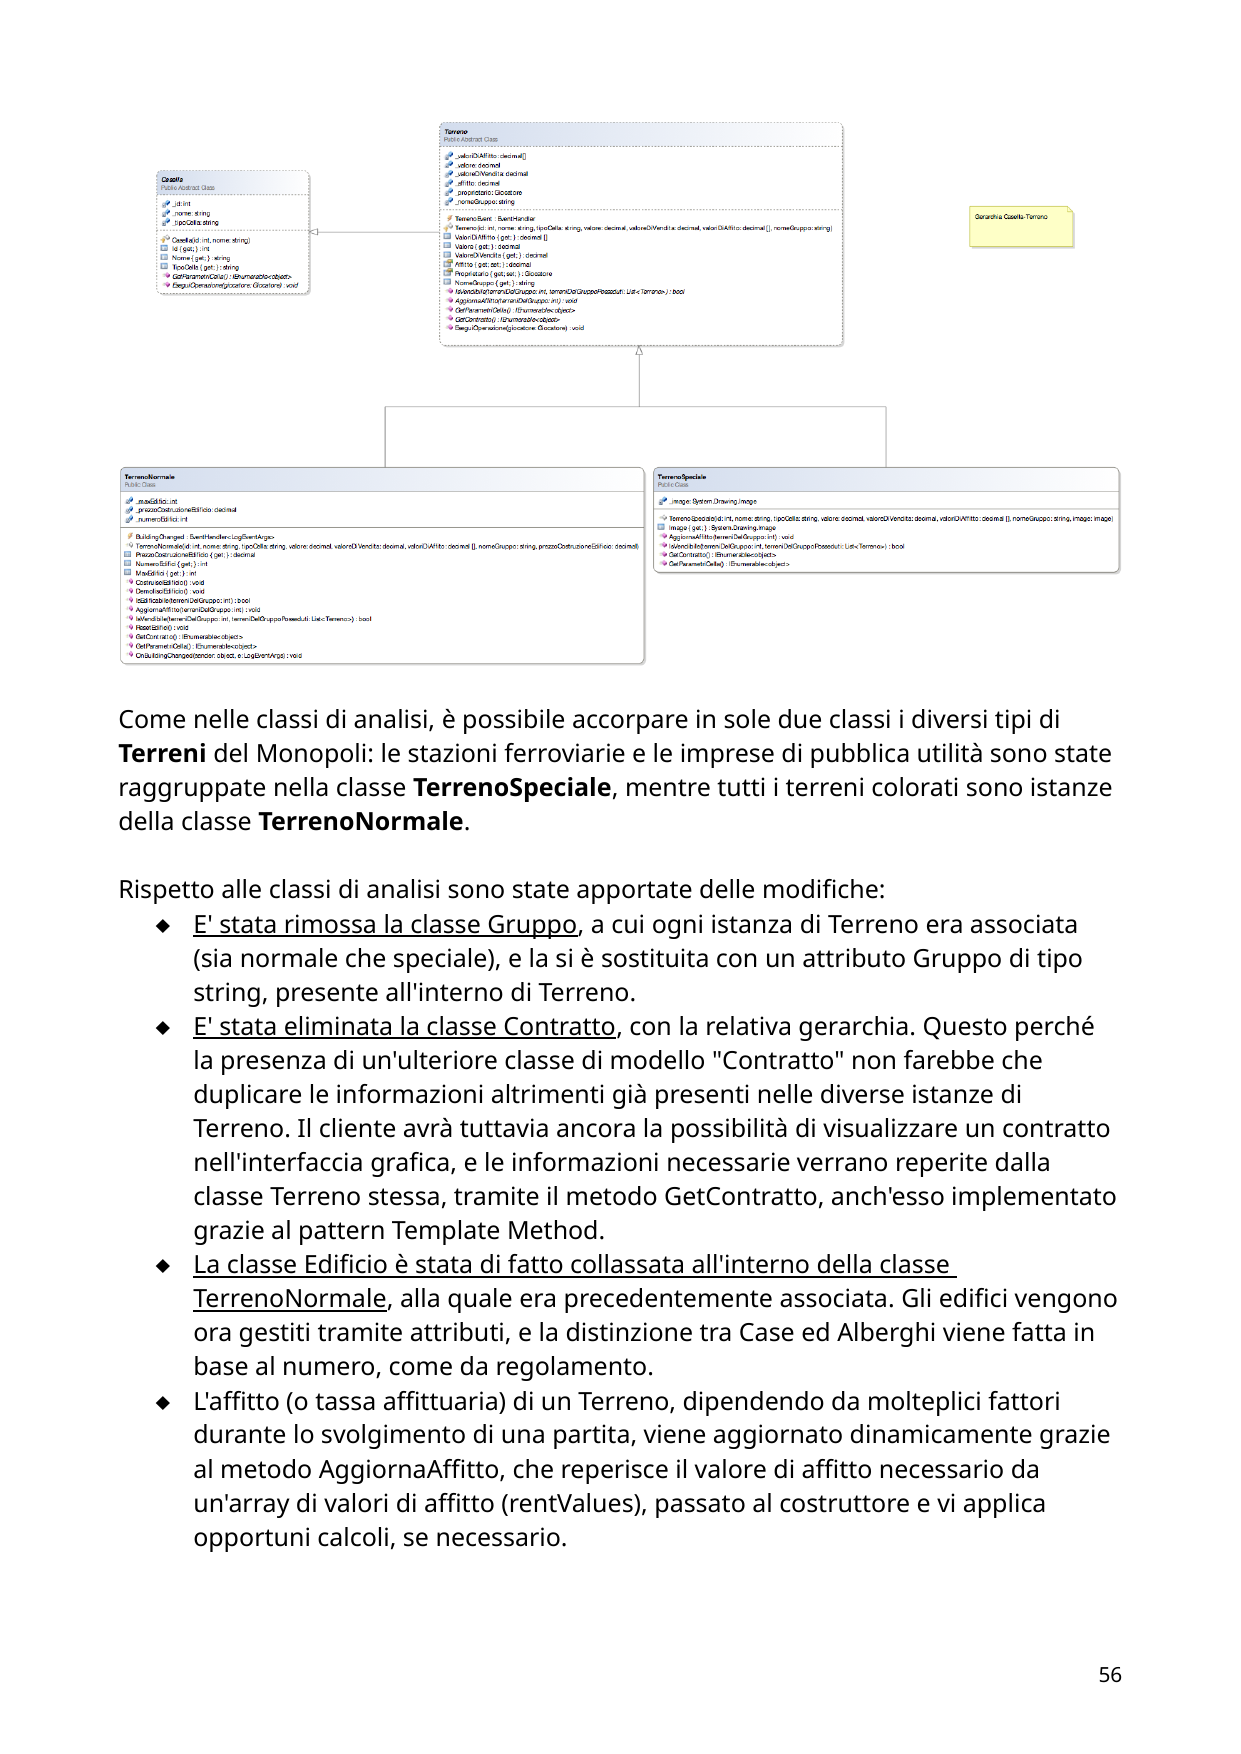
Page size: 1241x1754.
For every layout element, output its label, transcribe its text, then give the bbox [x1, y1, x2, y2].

list La classe Edificio è stata di fatto collassata all'interno della classe TerrenoNormale, alla quale era precedentemente associata. Gli edifici vengono ora gestiti tramite attributi, e la distinzione tra Case ed Alberghi viene fatta in base al numero, come da regolamento. [156, 1247, 1122, 1383]
picture [118, 118, 1122, 668]
list L'affitto (o tassa affittuaria) di un Terreno, dipendendo da molteplici fattori durante lo svolgimento di una partita, viene aggiornato dinamicamente grazie al metodo AggiornaAffitto, che reperisce il valore di affitto necessario da un'array di valori di affitto (rentValues), passato al costruttore e vi applica opportuni calcoli, se necessario. [156, 1383, 1122, 1553]
list E' stata rimossa la classe Gruppo, a cui ogni istanza di Terreno era associata (sia normale che speciale), e la si è sostituita con un attributo Gruppo di tipo string, presente all'interno di Terreno. [156, 906, 1122, 1008]
text Come nelle classi di analisi, è possibile accorpare in sole due classi i diversi tipi di Terreni del Monopoli: le stazioni ferroviarie e le imprese di pubblica utilità sono state raggruppate nella classe TerrenoSpeciale, mentre tutti i terreni colorati sono istanze della classe TerrenoNormale. [118, 702, 1122, 838]
text Rispetto alle classi di analisi sono state apportate delle modifiche: [118, 872, 1122, 906]
list E' stata eliminata la classe Contratto, con la relativa gerarchia. Questo perché la presenza di un'ulteriore classe di modello "Contratto" non farebbe che duplicare le informazioni altrimenti già presenti nelle diverse istanze di Terreno. Il cliente avrà tuttavia ancora la possibilità di visualizzare un contratto nell'interfaccia grafica, e le informazioni necessarie verrano reperite dalla classe Terreno stessa, tramite il metodo GetContratto, anch'esso implementato grazie al pattern Template Method. [156, 1008, 1122, 1247]
